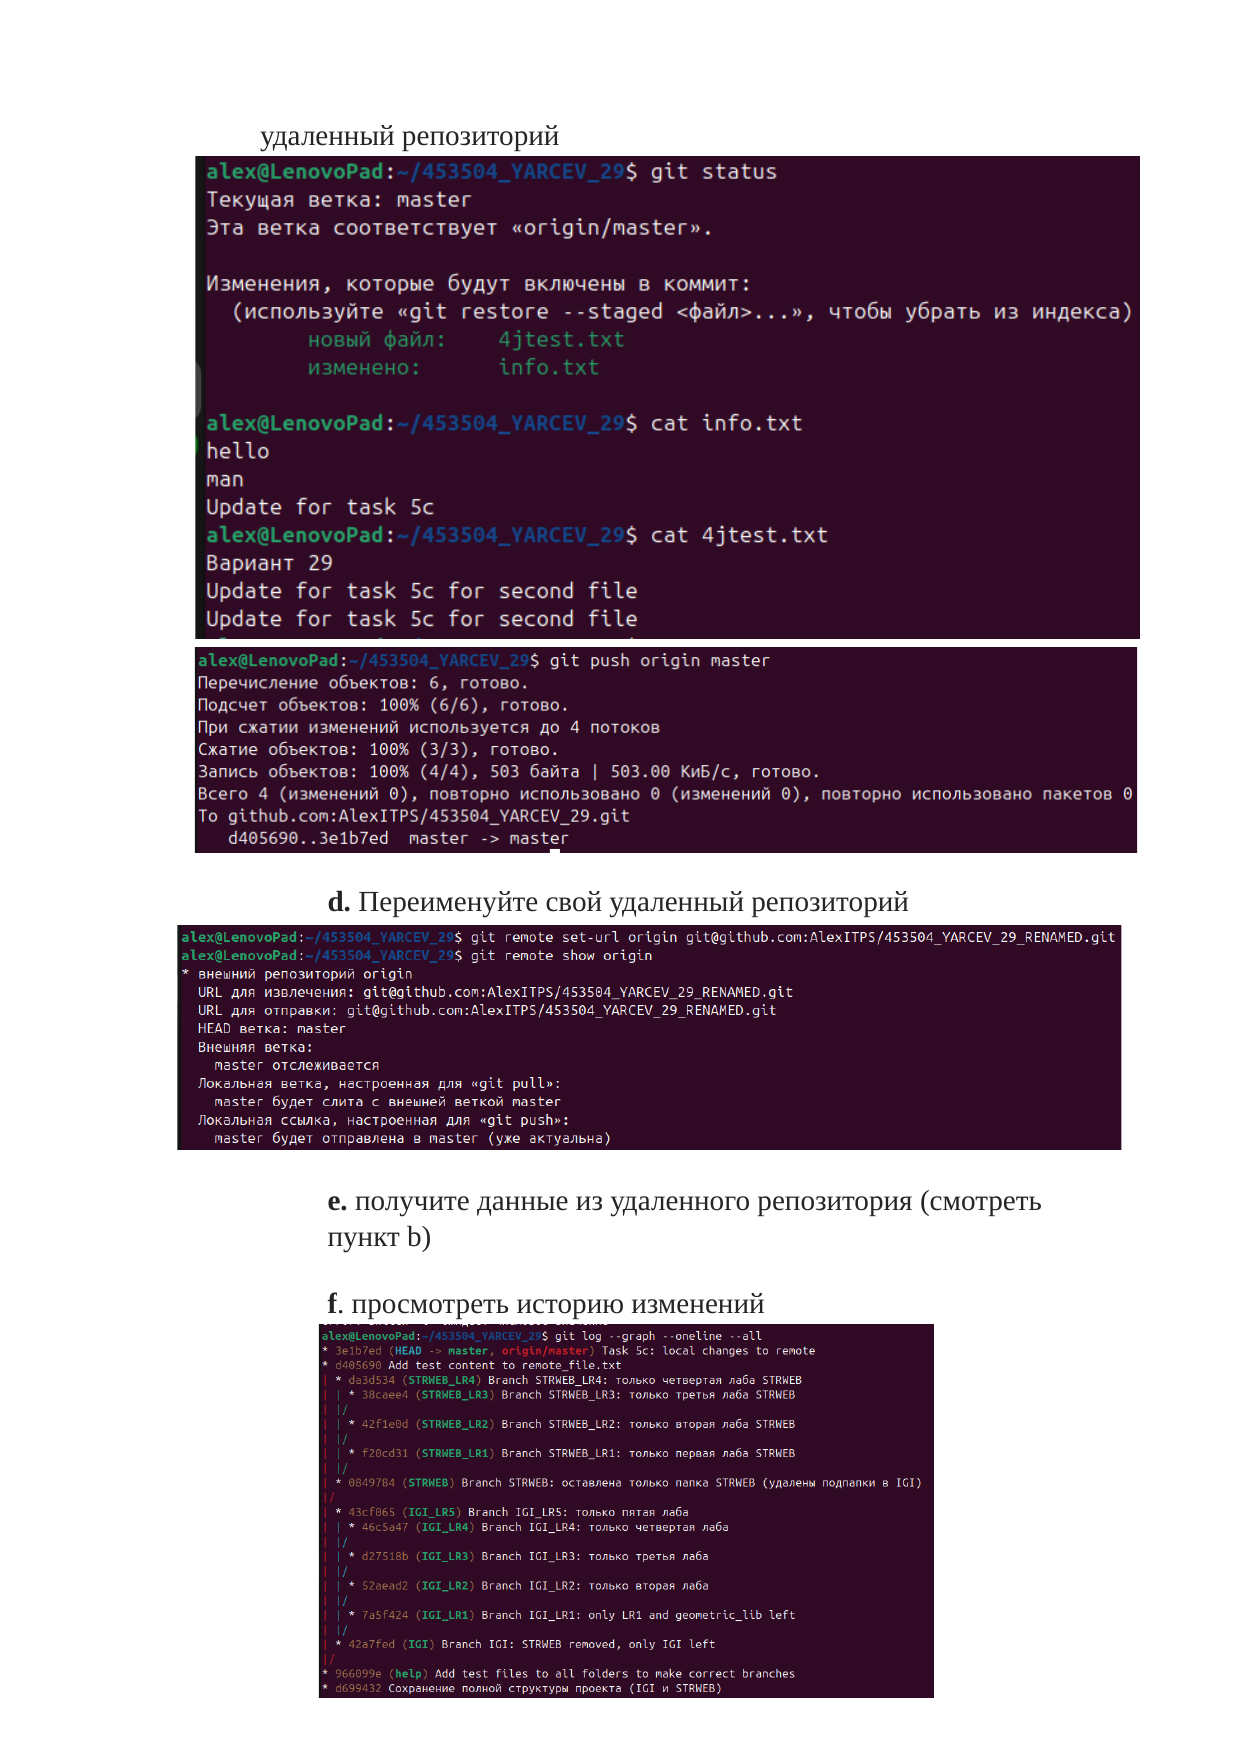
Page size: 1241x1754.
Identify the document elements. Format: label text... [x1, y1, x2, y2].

text удаленный репозиторий [177, 118, 1122, 152]
picture [194, 647, 1138, 853]
list d. Переименуйте свой удаленный репозиторий [290, 884, 1122, 917]
picture [195, 156, 1140, 639]
picture [177, 925, 1122, 1150]
text f. просмотреть историю изменений [290, 1286, 1122, 1320]
list e. получите данные из удаленного репозитория (смотреть пункт b) [327, 1183, 1122, 1253]
picture [318, 1324, 934, 1698]
